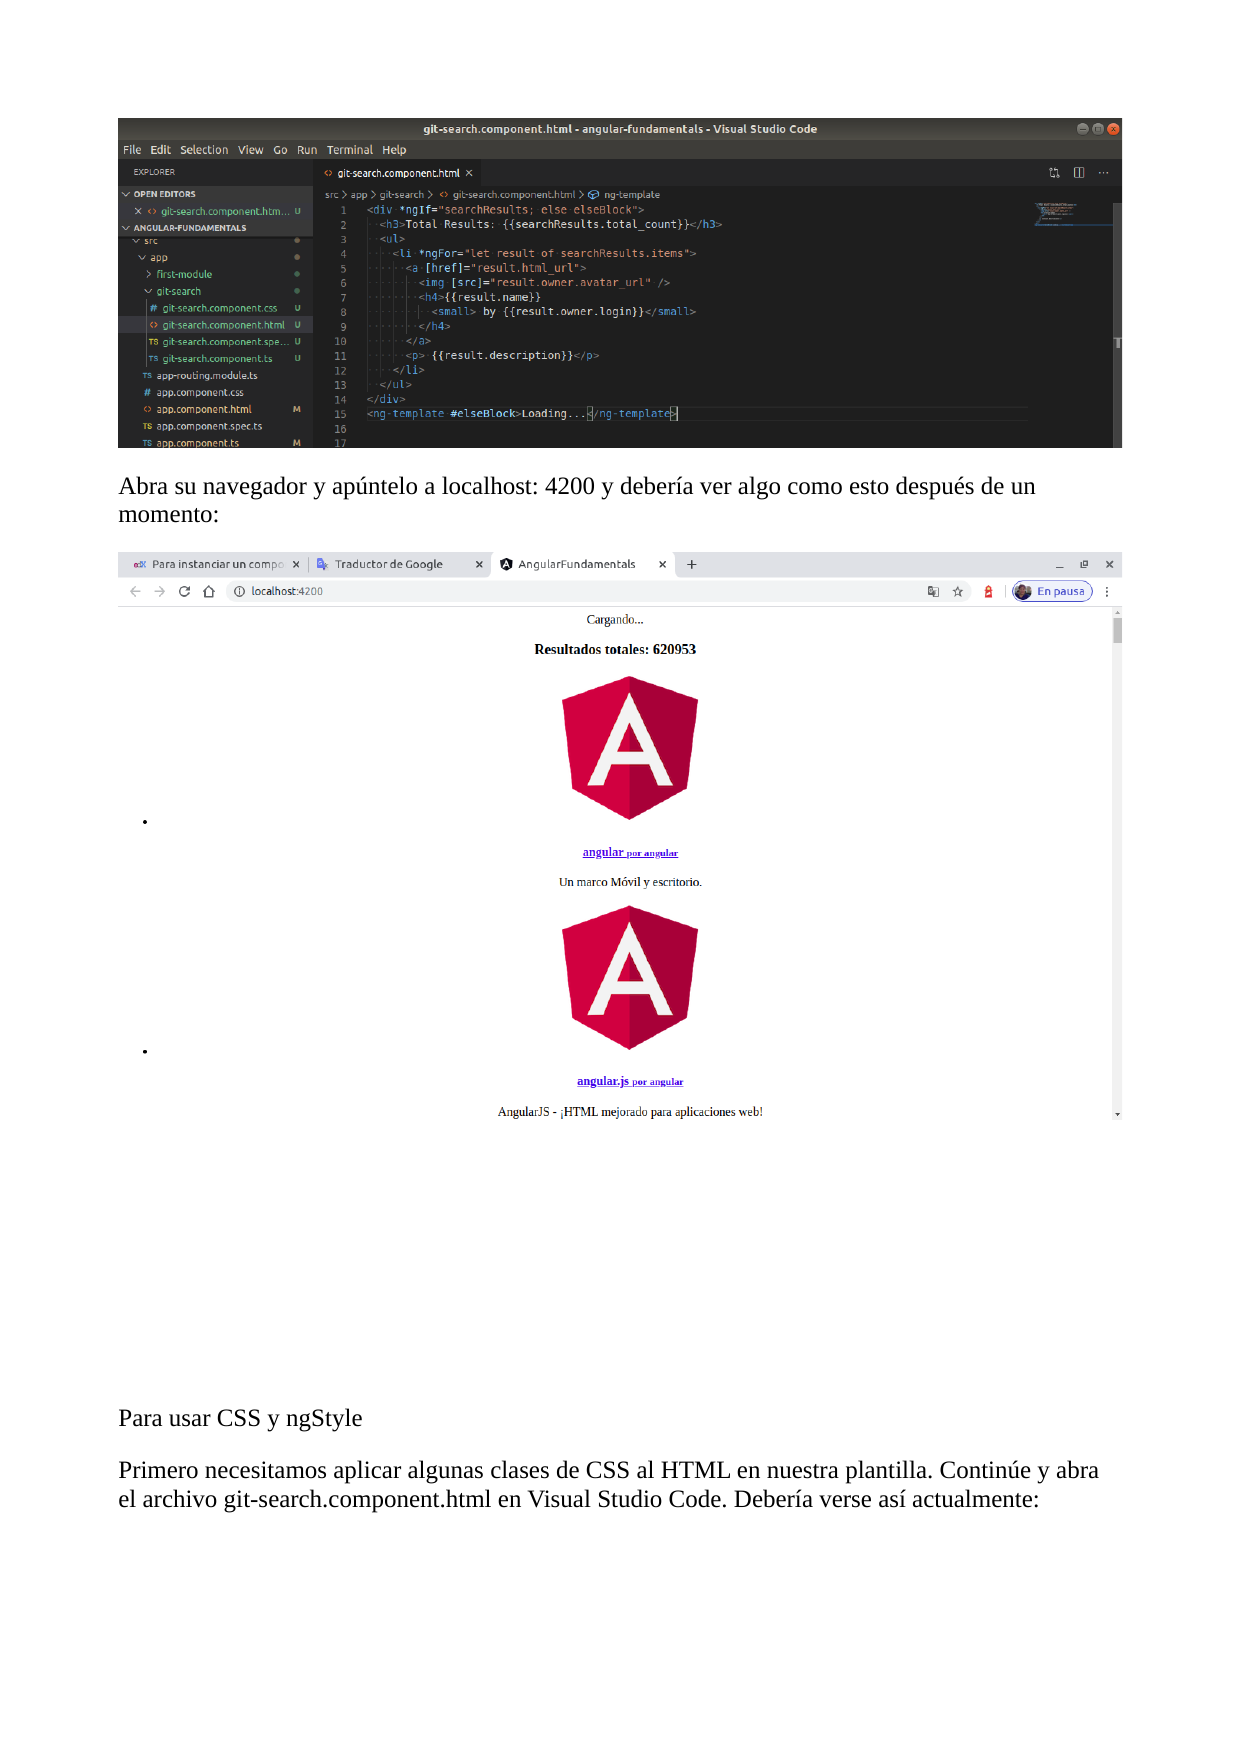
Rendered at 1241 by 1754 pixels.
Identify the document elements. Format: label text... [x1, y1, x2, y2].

text Primero necesitamos aplicar algunas clases de CSS al HTML en nuestra plantilla. Continúe y abra el archivo git-search.component.html en Visual Studio Code. Debería verse así actualmente: [118, 1456, 1122, 1513]
picture [118, 552, 1123, 1120]
text Abra su navegador y apúntelo a localhost: 4200 y debería ver algo como esto después de un momento: [118, 471, 1122, 528]
picture [118, 118, 1123, 448]
text Para usar CSS y ngStyle [118, 1403, 1122, 1432]
